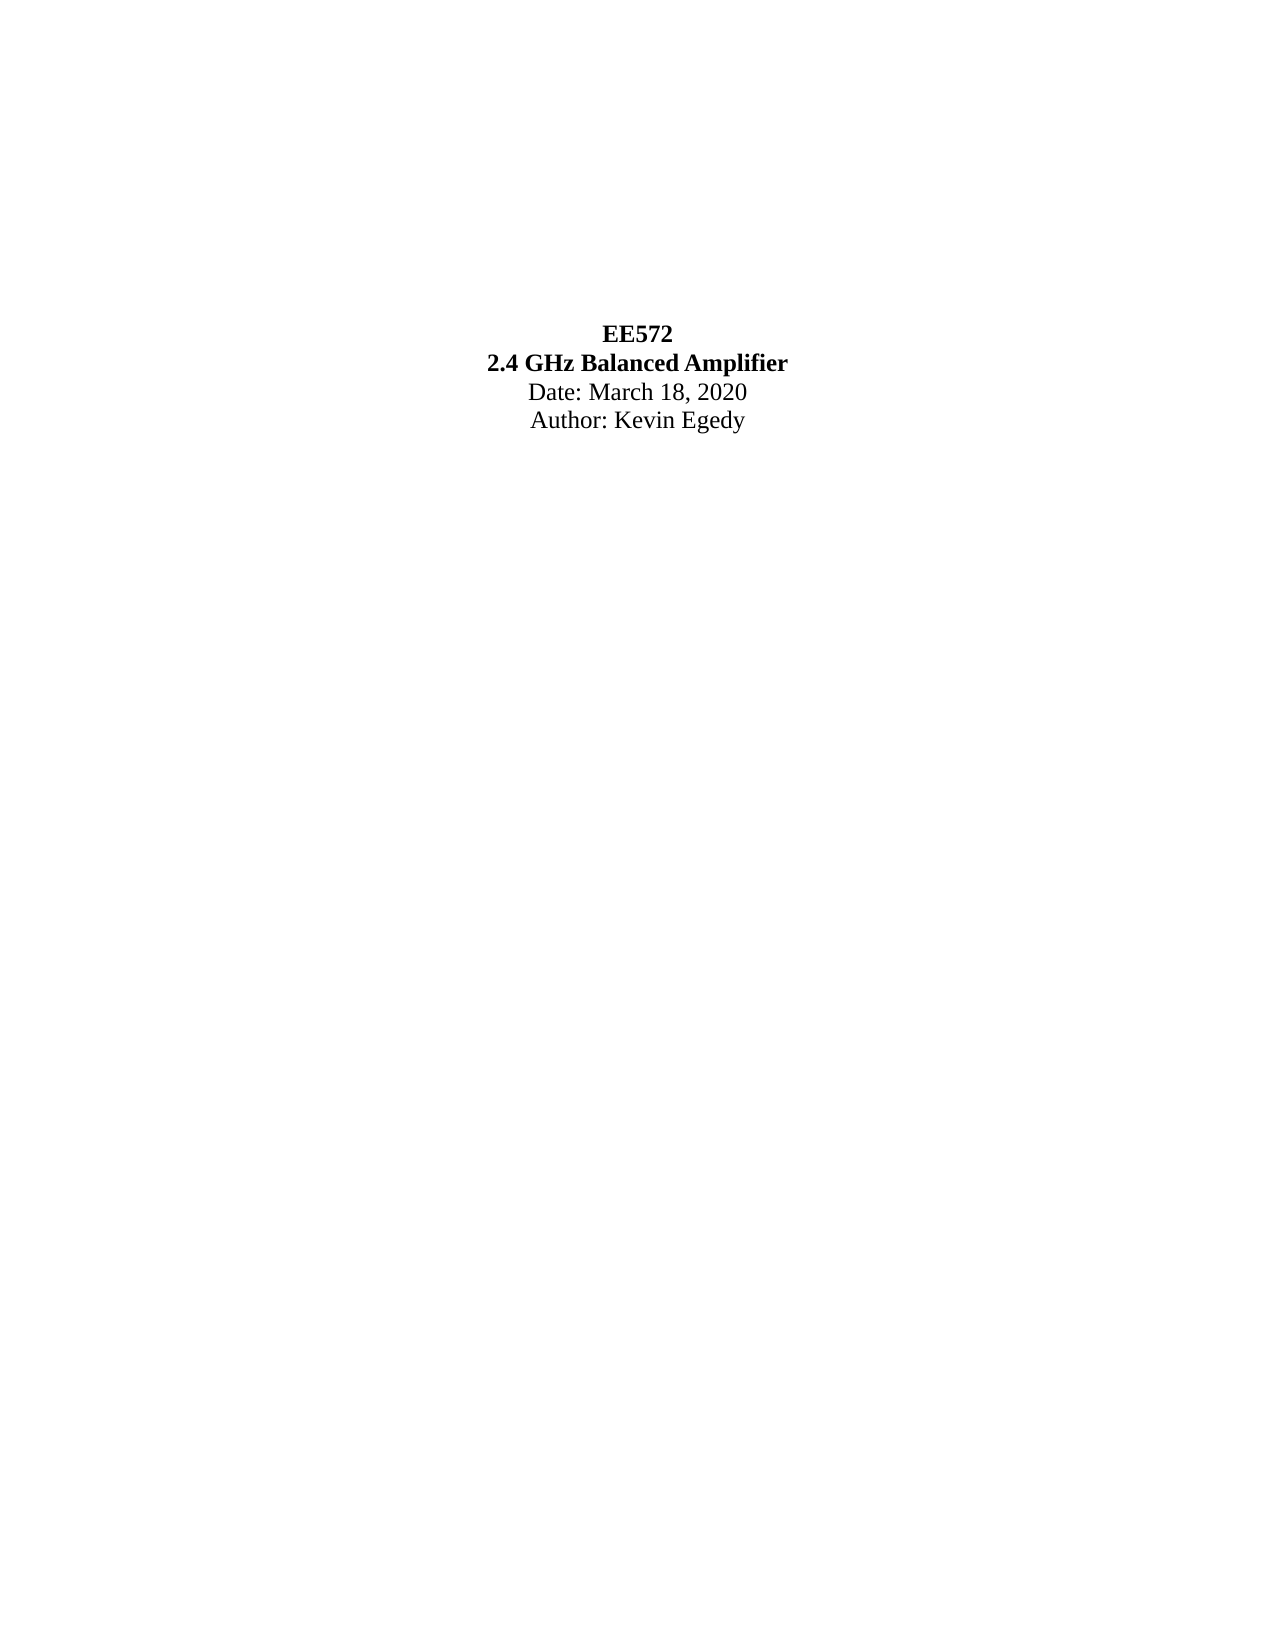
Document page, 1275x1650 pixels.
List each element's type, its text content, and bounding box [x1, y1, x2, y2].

text 2.4 GHz Balanced Amplifier [118, 348, 1157, 377]
text EE572 [118, 319, 1157, 348]
text Author: Kevin Egedy [118, 406, 1157, 434]
text Date: March 18, 2020 [118, 377, 1157, 406]
